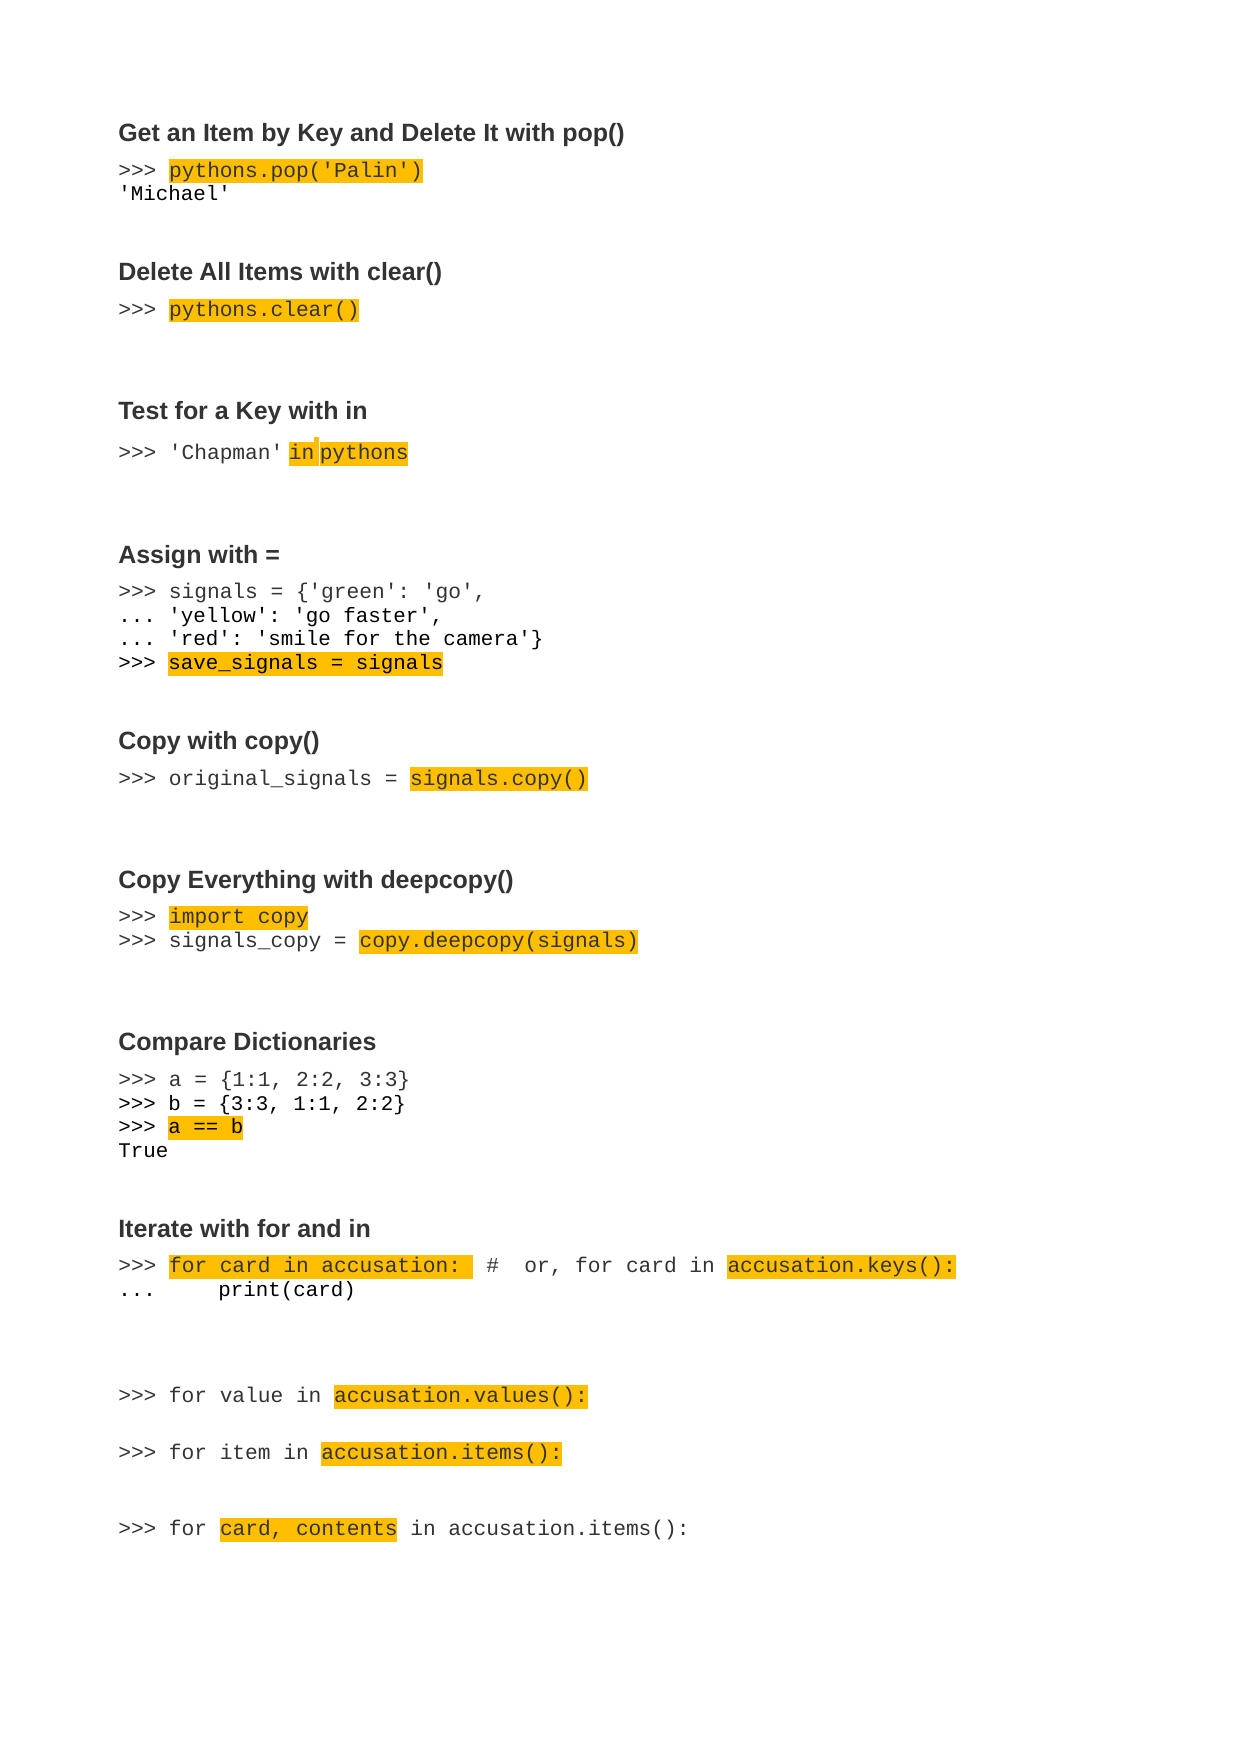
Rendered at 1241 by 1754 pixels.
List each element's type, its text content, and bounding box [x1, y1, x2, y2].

text >>> for value in accusation.values(): [118, 1385, 1122, 1409]
subtitle Compare Dictionaries [118, 1027, 1122, 1056]
subtitle Assign with = [118, 539, 1122, 568]
text >>> save_signals = signals [118, 652, 1122, 676]
text ... 'red': 'smile for the camera'} [118, 628, 1122, 652]
text >>> a == b [118, 1116, 1122, 1140]
text >>> pythons.clear() [118, 298, 1122, 322]
text >>> a = {1:1, 2:2, 3:3} [118, 1068, 1122, 1092]
subtitle Iterate with for and in [118, 1214, 1122, 1242]
text >>> signals_copy = copy.deepcopy(signals) [118, 930, 1122, 954]
text >>> for card, contents in accusation.items(): [118, 1518, 1122, 1542]
subtitle Test for a Key with in [118, 396, 1122, 425]
text >>> import copy [118, 906, 1122, 930]
text >>> 'Chapman' in pythons [118, 437, 1122, 466]
text >>> original_signals = signals.copy() [118, 767, 1122, 791]
text >>> signals = {'green': 'go', [118, 581, 1122, 605]
text ... print(card) [118, 1279, 1122, 1303]
subtitle Copy Everything with deepcopy() [118, 865, 1122, 893]
text ... 'yellow': 'go faster', [118, 605, 1122, 628]
text >>> b = {3:3, 1:1, 2:2} [118, 1092, 1122, 1116]
text 'Michael' [118, 183, 1122, 207]
text >>> for card in accusation: # or, for card in accusation.keys(): [118, 1255, 1122, 1279]
text >>> for item in accusation.items(): [118, 1442, 1122, 1466]
subtitle Get an Item by Key and Delete It with pop() [118, 118, 1122, 147]
text True [118, 1140, 1122, 1163]
text >>> pythons.pop('Palin') [118, 159, 1122, 183]
subtitle Copy with copy() [118, 726, 1122, 755]
subtitle Delete All Items with clear() [118, 257, 1122, 286]
